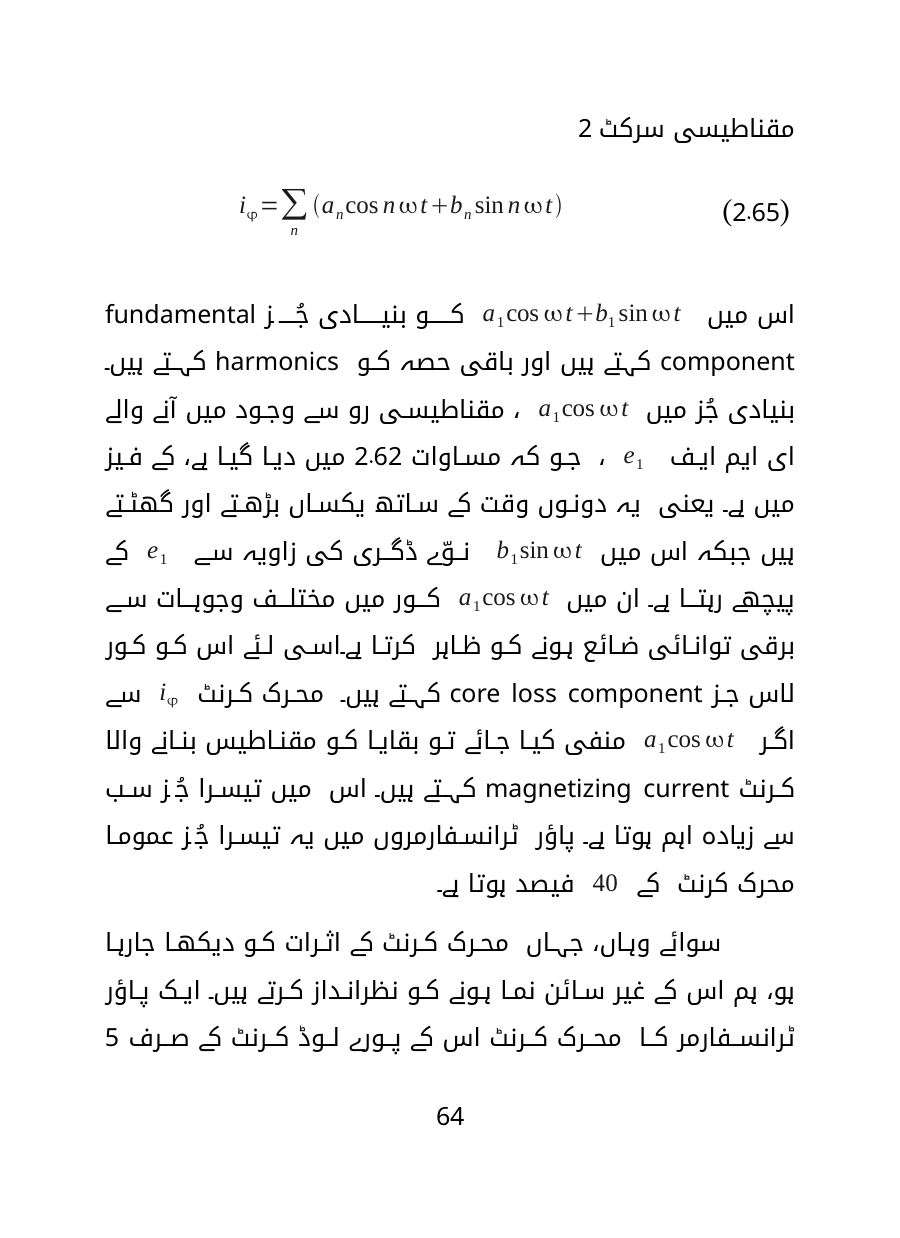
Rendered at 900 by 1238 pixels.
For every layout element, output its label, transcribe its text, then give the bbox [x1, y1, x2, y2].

text سوائے وہاں، جہاں محرک کرنٹ کے اثرات کو دیکھا جارہا ہو، ہم اس کے غیر سائن نما ہونے کو نظرانداز کرتے ہیں۔ ایک پاؤر ٹرانسفارمر کا محرک کرنٹ اس کے پورے لوڈ کرنٹ کے صرف 5 فیصد ہوتا ہے۔ لہٰذا اس کا اثر بہت کم ہوتا ہے۔ ہم محرک کرنٹ کو سائن نما تصور کر کے اس کے اثرات پر غور کرتے ہیں۔ اس فرضی سائن نما محرک کرنٹ کی آر ایم ایس مقدار، اصل محرک کرنٹ کے آر ایم ایس مقدار کے برابر رکھی جاتی ہے۔ شکل کی مدد سے اگر دیکھا جائے تو [105, 920, 795, 1062]
table_header (2.65) [689, 182, 795, 257]
table_header [105, 182, 688, 257]
text اس میں کو بنیادی جُز fundamental component کہتے ہیں اور باقی حصہ کو harmonics کہتے ہیں۔ بنیادی جُز میں، مقناطیسی رو سے وجود میں آنے والے ای ایم ایف ، جو کہ مساوات 2.62 میں دیا گیا ہے، کے فیز میں ہے۔ یعنی یہ دونوں وقت کے ساتھ یکساں بڑھتے اور گھٹتے ہیں جبکہ اس میں نوّے ڈگری کی زاویہ سے کے پیچھے رہتا ہے۔ ان میںکور میں مختلف وجوہات سے برقی توانائی ضائع ہونے کو ظاہر کرتا ہے۔اسی لئے اس کو کور لاس جز core loss component کہتے ہیں۔ محرک کرنٹسے اگر منفی کیا جائے تو بقایا کو مقناطیس بنانے والا کرنٹ magnetizing current کہتے ہیں۔ اس میں تیسرا جُز سب سے زیادہ اہم ہوتا ہے۔ پاؤر ٹرانسفارمروں میں یہ تیسرا جُز عموما محرک کرنٹ کےفیصد ہوتا ہے۔ [105, 291, 795, 907]
